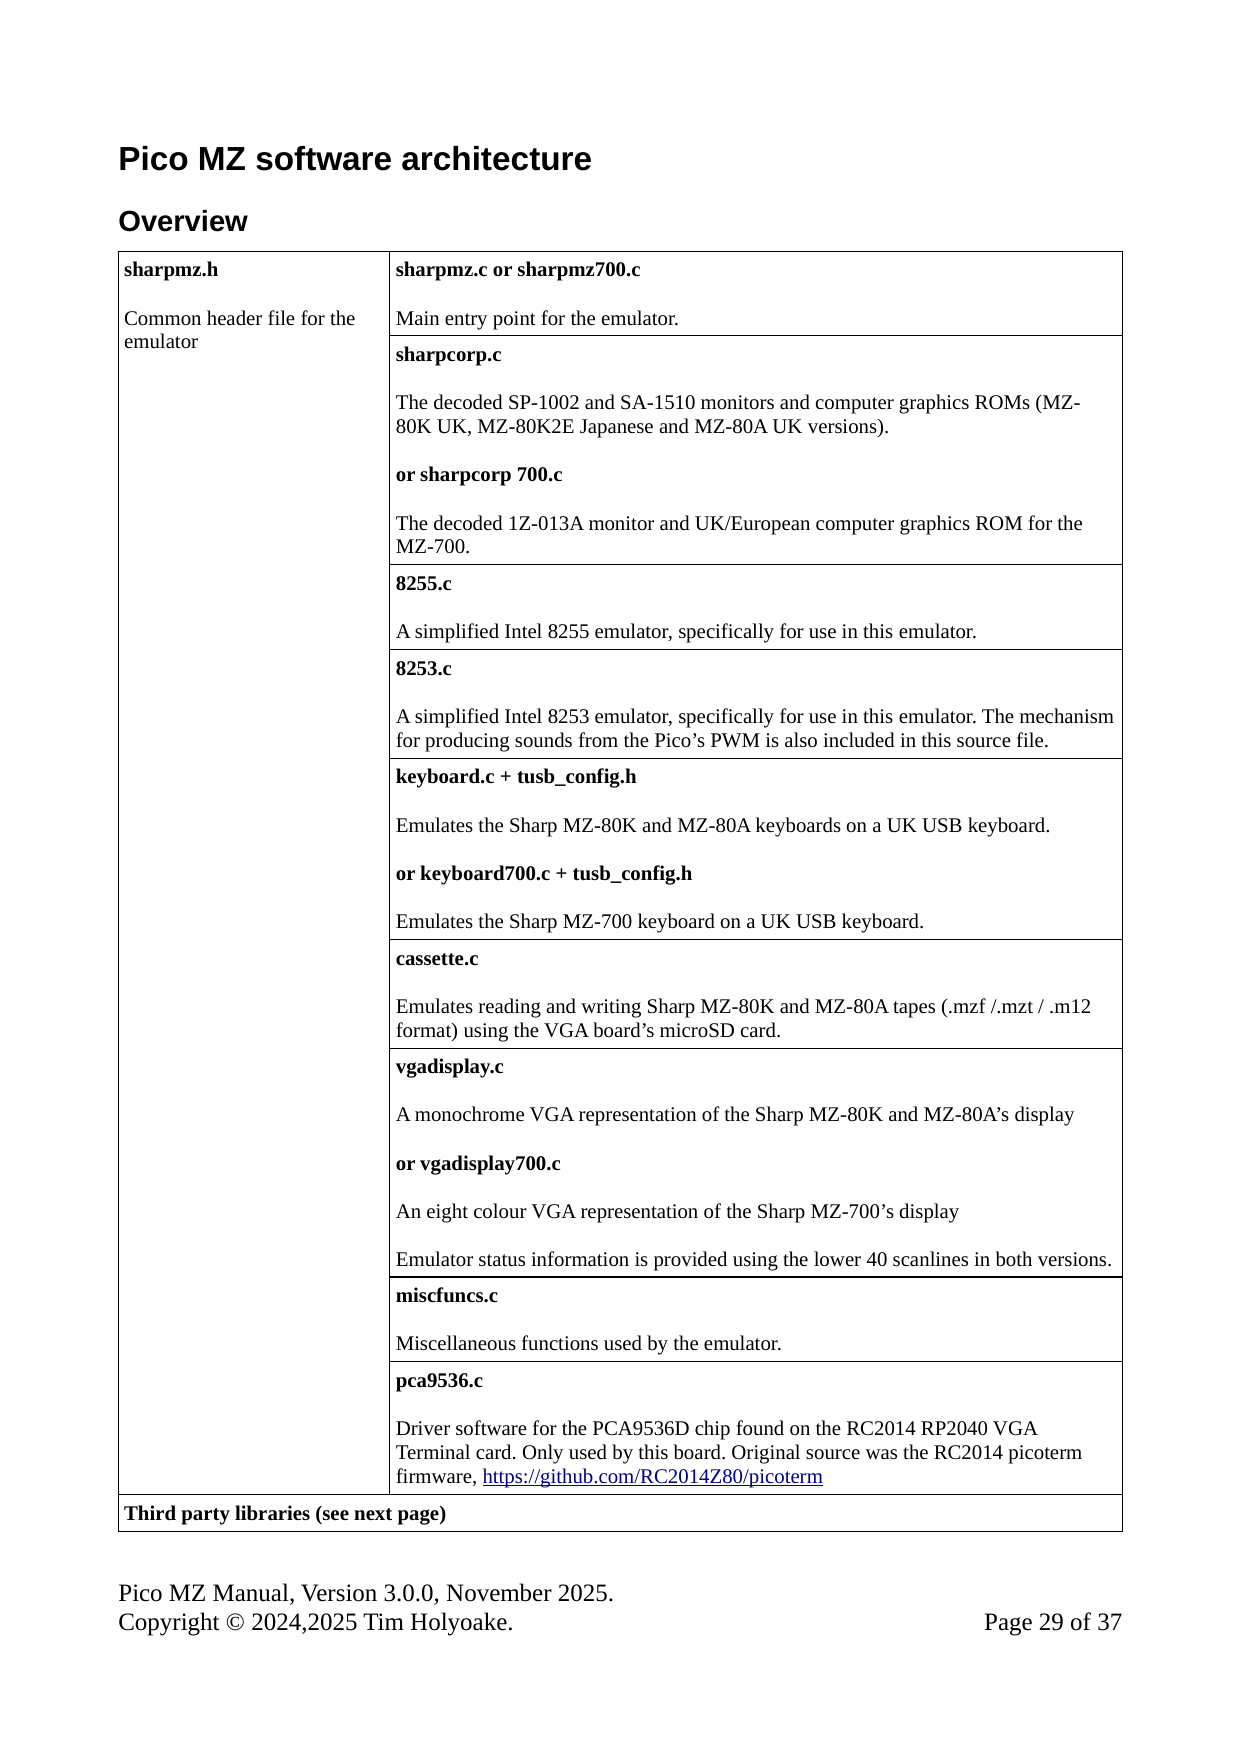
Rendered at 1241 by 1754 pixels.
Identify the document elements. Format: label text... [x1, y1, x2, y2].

table_header sharpmz.c or sharpmz700.c Main entry point for the emulator. [390, 252, 1122, 335]
table_cell pca9536.c Driver software for the PCA9536D chip found on the RC2014 RP2040 VGA Terminal card. Only used by this board. Original source was the RC2014 picoterm firmware, https://github.com/RC2014Z80/picoterm [390, 1362, 1122, 1494]
table_cell 8255.c A simplified Intel 8255 emulator, specifically for use in this emulator. [390, 565, 1122, 649]
table_cell Third party libraries (see next page) [119, 1495, 1122, 1531]
table_cell vgadisplay.c A monochrome VGA representation of the Sharp MZ-80K and MZ-80A’s display or vgadisplay700.c An eight colour VGA representation of the Sharp MZ-700’s display Emulator status information is provided using the lower 40 scanlines in both versions. [390, 1049, 1122, 1276]
subtitle Overview [118, 204, 1122, 238]
table_cell cassette.c Emulates reading and writing Sharp MZ-80K and MZ-80A tapes (.mzf /.mzt / .m12 format) using the VGA board’s microSD card. [390, 940, 1122, 1047]
table_header sharpmz.h Common header file for the emulator [119, 252, 389, 1494]
subtitle Pico MZ software architecture [118, 139, 1122, 177]
table_cell miscfuncs.c Miscellaneous functions used by the emulator. [390, 1278, 1122, 1361]
table_cell sharpcorp.c The decoded SP-1002 and SA-1510 monitors and computer graphics ROMs (MZ-80K UK, MZ-80K2E Japanese and MZ-80A UK versions). or sharpcorp 700.c The decoded 1Z-013A monitor and UK/European computer graphics ROM for the MZ-700. [390, 336, 1122, 564]
table_cell keyboard.c + tusb_config.h Emulates the Sharp MZ-80K and MZ-80A keyboards on a UK USB keyboard. or keyboard700.c + tusb_config.h Emulates the Sharp MZ-700 keyboard on a UK USB keyboard. [390, 759, 1122, 939]
table_cell 8253.c A simplified Intel 8253 emulator, specifically for use in this emulator. The mechanism for producing sounds from the Pico’s PWM is also included in this source file. [390, 650, 1122, 758]
